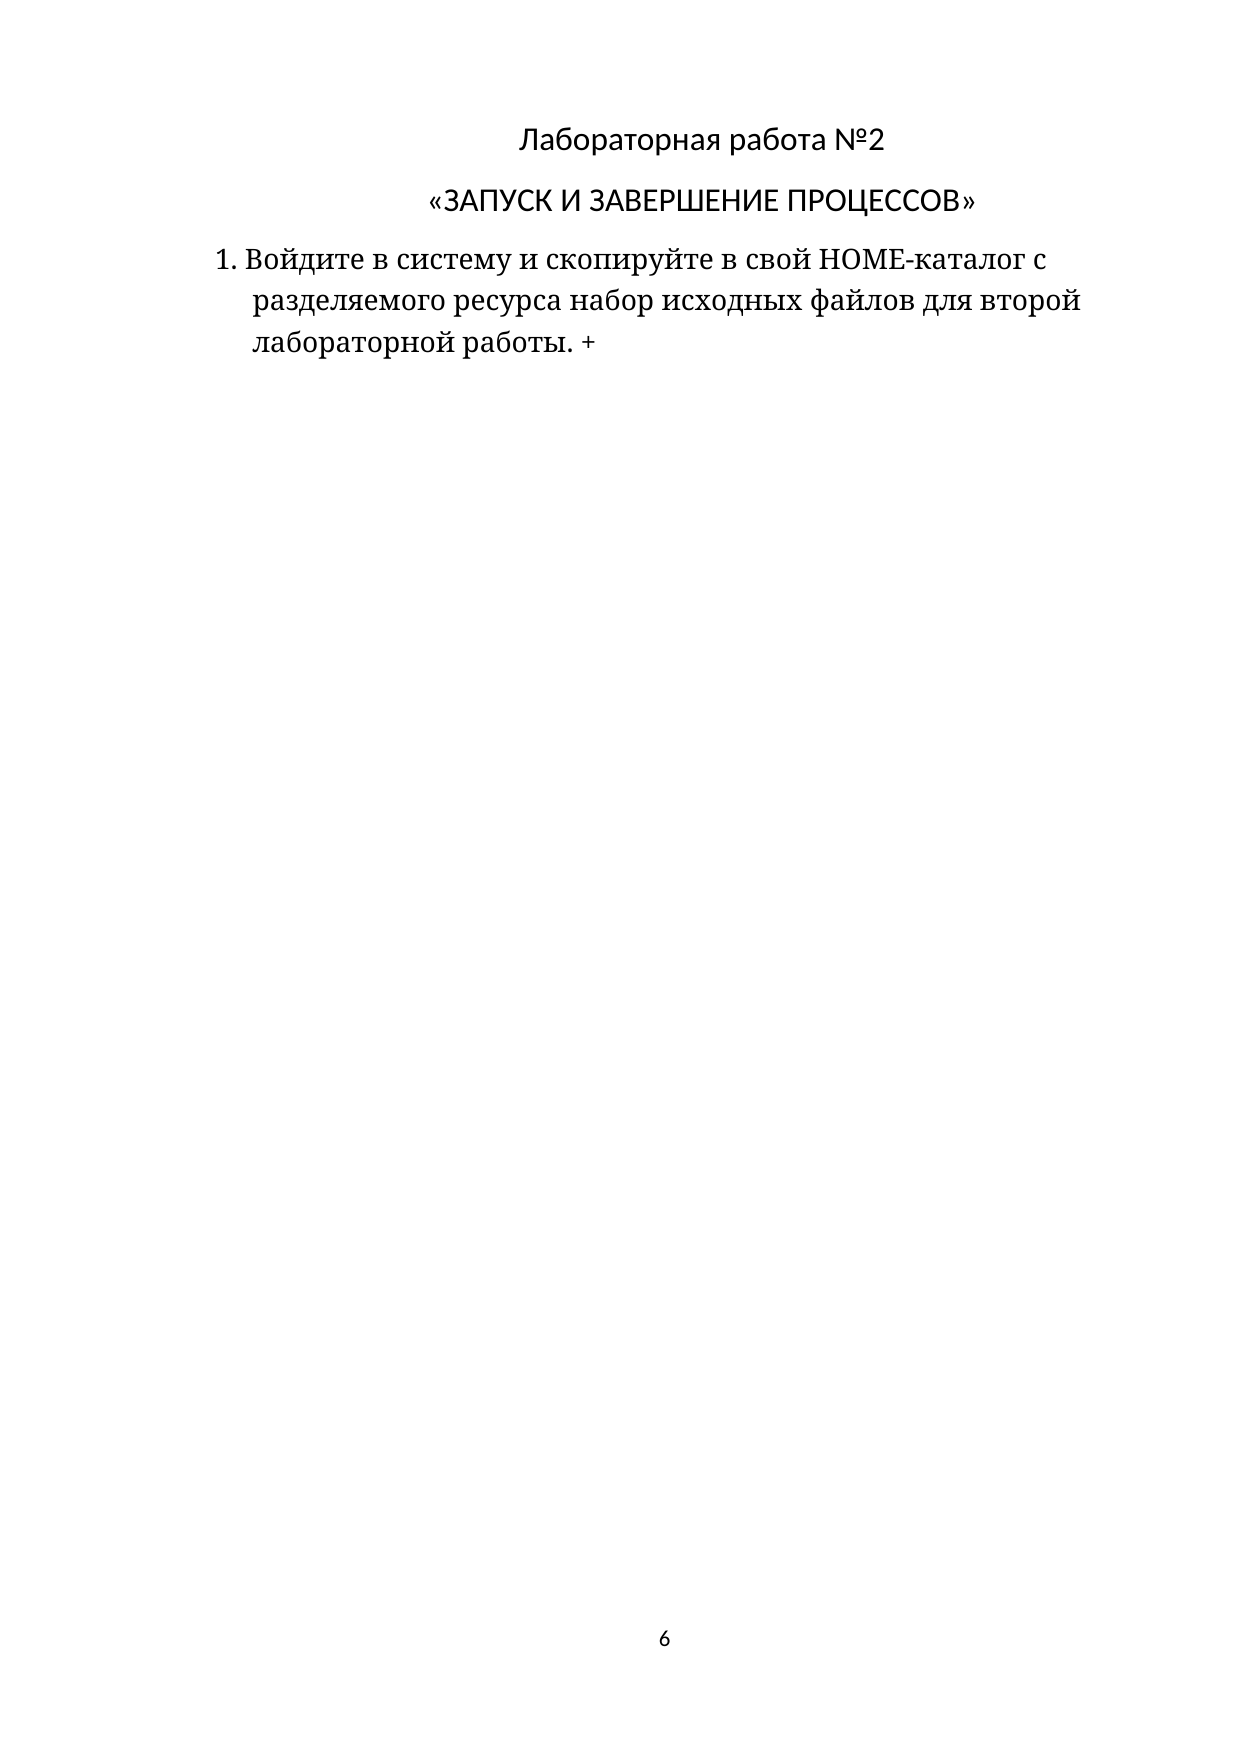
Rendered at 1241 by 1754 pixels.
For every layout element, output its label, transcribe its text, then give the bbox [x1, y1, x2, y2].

text 1. Войдите в систему и скопируйте в свой HOME-каталог с разделяемого ресурса набор исходных файлов для второй лабораторной работы. + [215, 239, 1152, 360]
list «ЗАПУСК И ЗАВЕРШЕНИЕ ПРОЦЕССОВ» [215, 179, 1152, 219]
list Лабораторная работа №2 [215, 118, 1152, 159]
